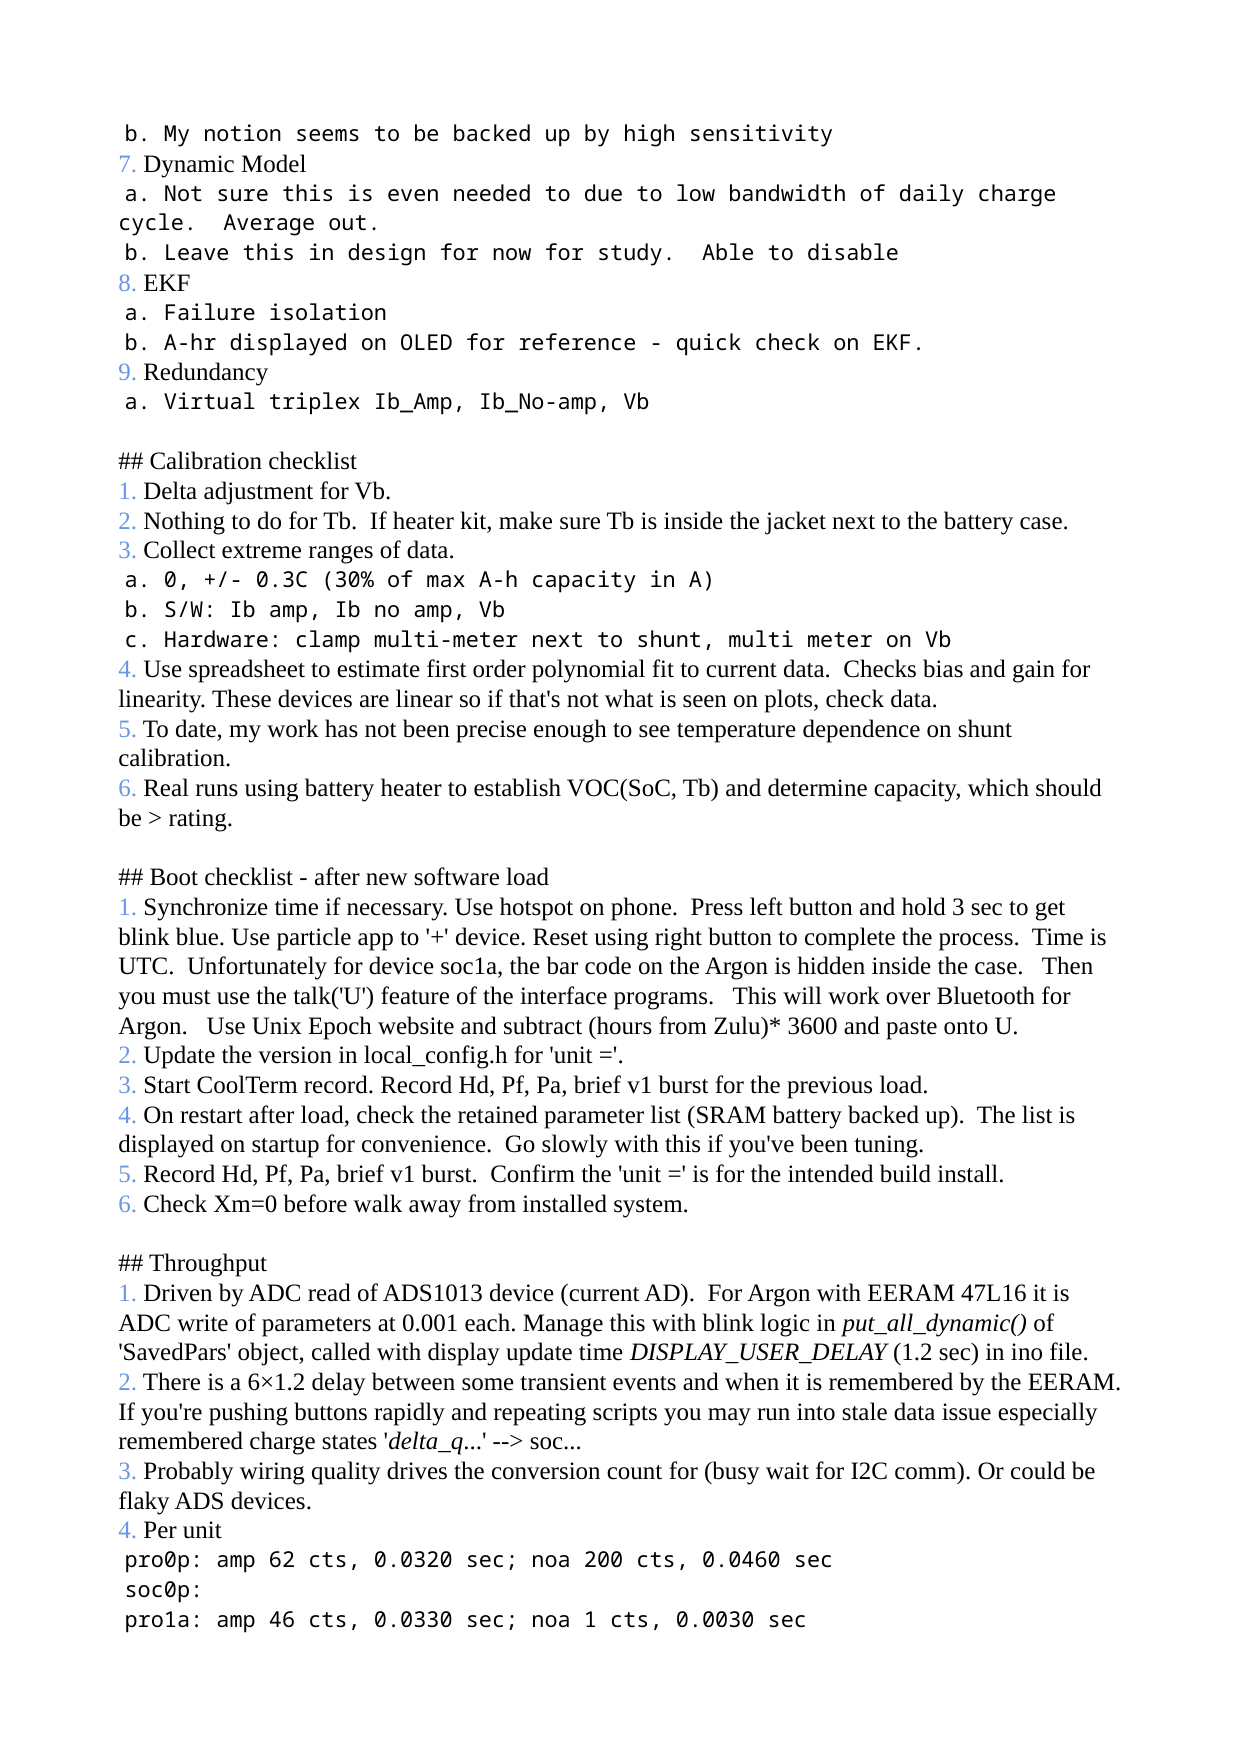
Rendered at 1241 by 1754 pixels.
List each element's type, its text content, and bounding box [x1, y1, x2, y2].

text 5. To date, my work has not been precise enough to see temperature dependence on shunt calibration. [118, 713, 1122, 772]
text soc0p: [118, 1574, 1122, 1604]
text 3. Probably wiring quality drives the conversion count for (busy wait for I2C comm). Or could be flaky ADS devices. [118, 1455, 1122, 1514]
text 7. Dynamic Model [118, 148, 1122, 178]
text 4. On restart after load, check the retained parameter list (SRAM battery backed up). The list is displayed on startup for convenience. Go slowly with this if you've been tuning. [118, 1099, 1122, 1158]
text b. My notion seems to be backed up by high sensitivity [118, 118, 1122, 148]
text 6. Real runs using battery heater to establish VOC(SoC, Tb) and determine capacity, which should be > rating. [118, 772, 1122, 832]
text ## Boot checklist - after new software load [118, 861, 1122, 891]
text 3. Start CoolTerm record. Record Hd, Pf, Pa, brief v1 burst for the previous load. [118, 1069, 1122, 1099]
text a. Virtual triplex Ib_Amp, Ib_No-amp, Vb [118, 386, 1122, 416]
text pro0p: amp 62 cts, 0.0320 sec; noa 200 cts, 0.0460 sec [118, 1544, 1122, 1574]
text c. Hardware: clamp multi-meter next to shunt, multi meter on Vb [118, 624, 1122, 653]
text pro1a: amp 46 cts, 0.0330 sec; noa 1 cts, 0.0030 sec [118, 1604, 1122, 1633]
text 2. There is a 6×1.2 delay between some transient events and when it is remembered by the EERAM. If you're pushing buttons rapidly and repeating scripts you may run into stale data issue especially remembered charge states 'delta_q...' --> soc... [118, 1366, 1122, 1455]
text 1. Synchronize time if necessary. Use hotspot on phone. Press left button and hold 3 sec to get blink blue. Use particle app to '+' device. Reset using right button to complete the process. Time is UTC. Unfortunately for device soc1a, the bar code on the Argon is hidden inside the case. Then you must use the talk('U') feature of the interface programs. This will work over Bluetooth for Argon. Use Unix Epoch website and subtract (hours from Zulu)* 3600 and paste onto U. [118, 891, 1122, 1039]
text ## Calibration checklist [118, 445, 1122, 475]
text 2. Update the version in local_config.h for 'unit ='. [118, 1039, 1122, 1069]
text 4. Use spreadsheet to estimate first order polynomial fit to current data. Checks bias and gain for linearity. These devices are linear so if that's not what is seen on plots, check data. [118, 653, 1122, 713]
text 1. Delta adjustment for Vb. [118, 475, 1122, 505]
text b. S/W: Ib amp, Ib no amp, Vb [118, 594, 1122, 624]
text 5. Record Hd, Pf, Pa, brief v1 burst. Confirm the 'unit =' is for the intended build install. [118, 1158, 1122, 1188]
text 1. Driven by ADC read of ADS1013 device (current AD). For Argon with EERAM 47L16 it is ADC write of parameters at 0.001 each. Manage this with blink logic in put_all_dynamic() of 'SavedPars' object, called with display update time DISPLAY_USER_DELAY (1.2 sec) in ino file. [118, 1277, 1122, 1366]
text 9. Redundancy [118, 356, 1122, 386]
text a. 0, +/- 0.3C (30% of max A-h capacity in A) [118, 564, 1122, 594]
text a. Not sure this is even needed to due to low bandwidth of daily charge cycle. Average out. [118, 178, 1122, 237]
text b. A-hr displayed on OLED for reference - quick check on EKF. [118, 326, 1122, 356]
text a. Failure isolation [118, 297, 1122, 326]
text b. Leave this in design for now for study. Able to disable [118, 237, 1122, 267]
text 3. Collect extreme ranges of data. [118, 534, 1122, 564]
text 8. EKF [118, 267, 1122, 297]
text 6. Check Xm=0 before walk away from installed system. [118, 1188, 1122, 1218]
text 4. Per unit [118, 1514, 1122, 1544]
text 2. Nothing to do for Tb. If heater kit, make sure Tb is inside the jacket next to the battery case. [118, 505, 1122, 534]
text ## Throughput [118, 1247, 1122, 1277]
